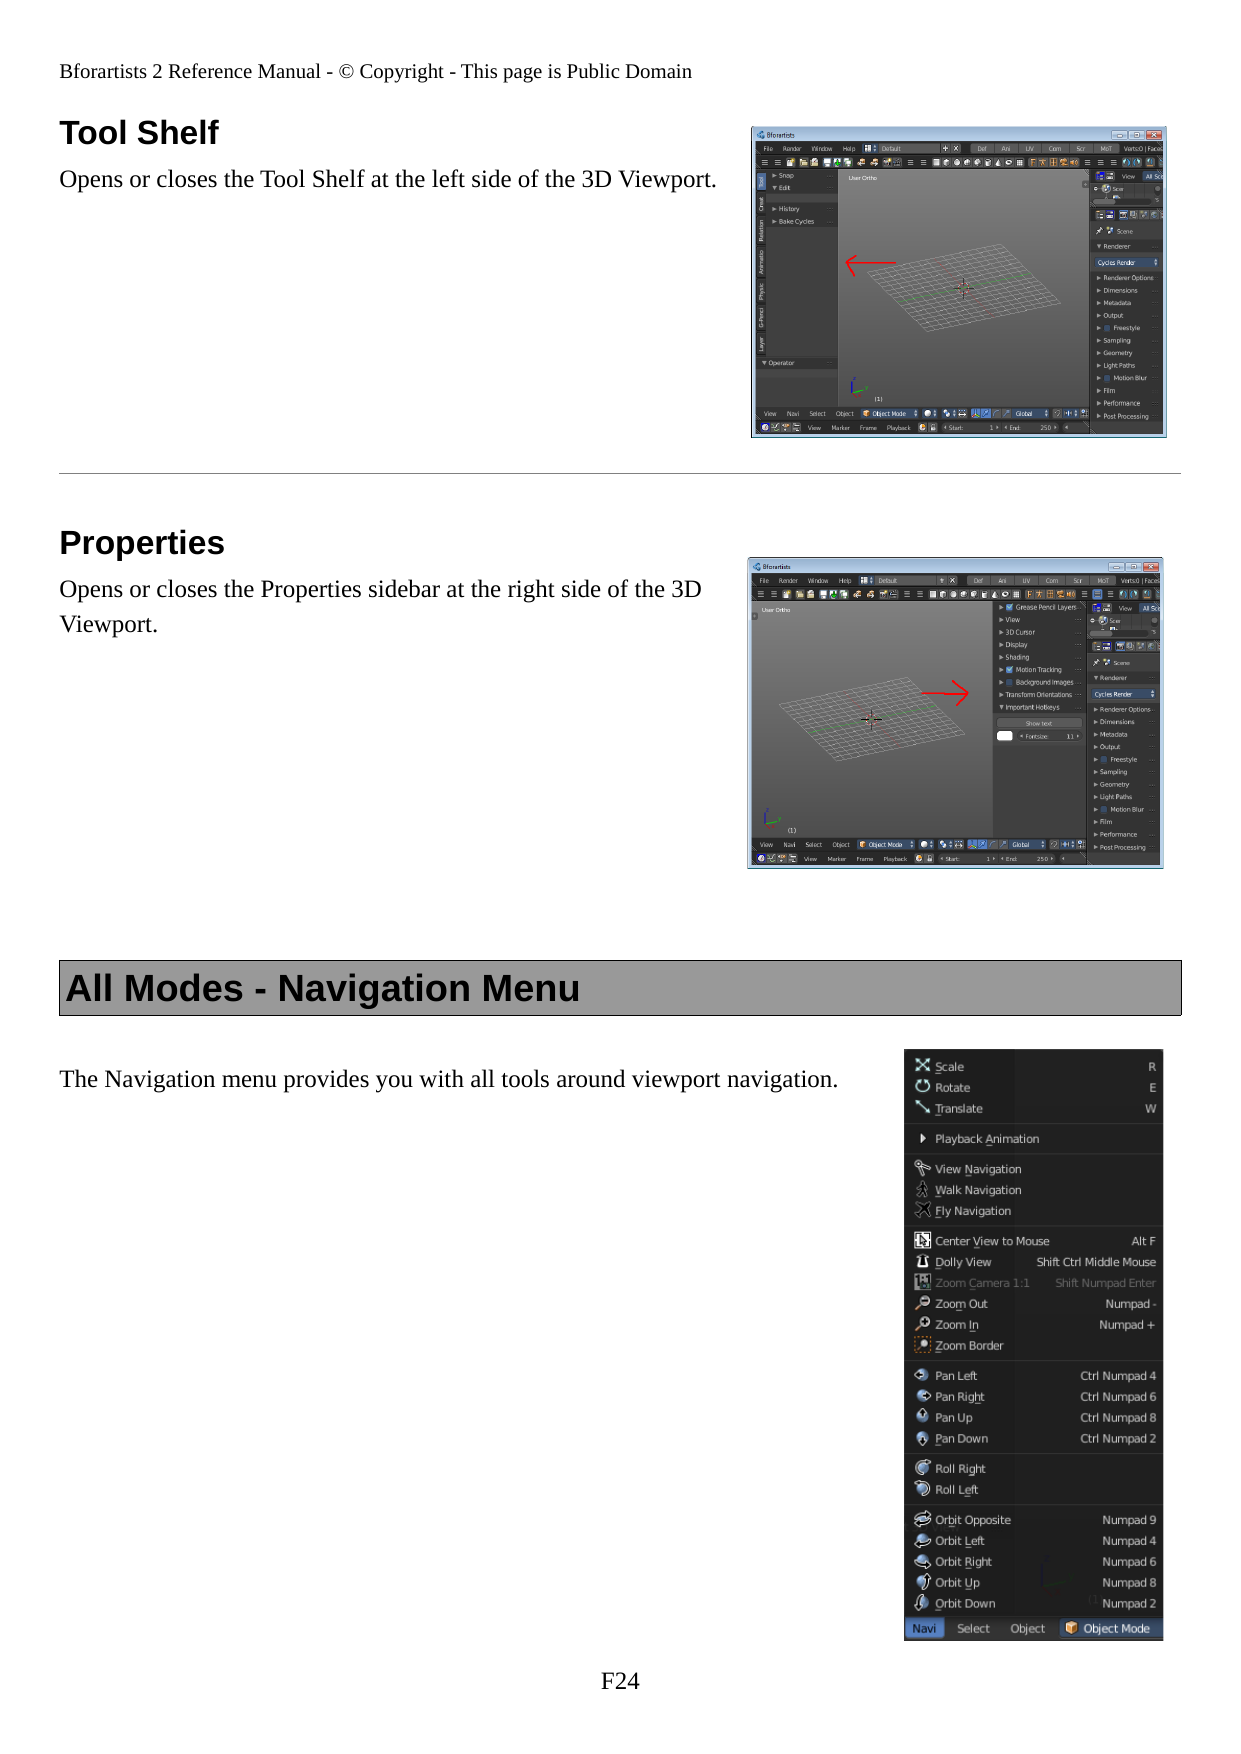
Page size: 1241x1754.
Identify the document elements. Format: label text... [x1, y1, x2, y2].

table_header All Modes - Navigation Menu [60, 961, 1181, 1015]
text Opens or closes the Properties sidebar at the right side of the 3D Viewport. [59, 574, 747, 637]
text The Navigation menu provides you with all tools around viewport navigation. [59, 1064, 904, 1093]
picture [751, 126, 1167, 438]
picture [904, 1049, 1164, 1641]
subtitle Properties [59, 523, 1181, 562]
picture [747, 557, 1164, 869]
text Opens or closes the Tool Shelf at the left side of the 3D Viewport. [59, 164, 751, 192]
subtitle Tool Shelf [59, 113, 1181, 151]
